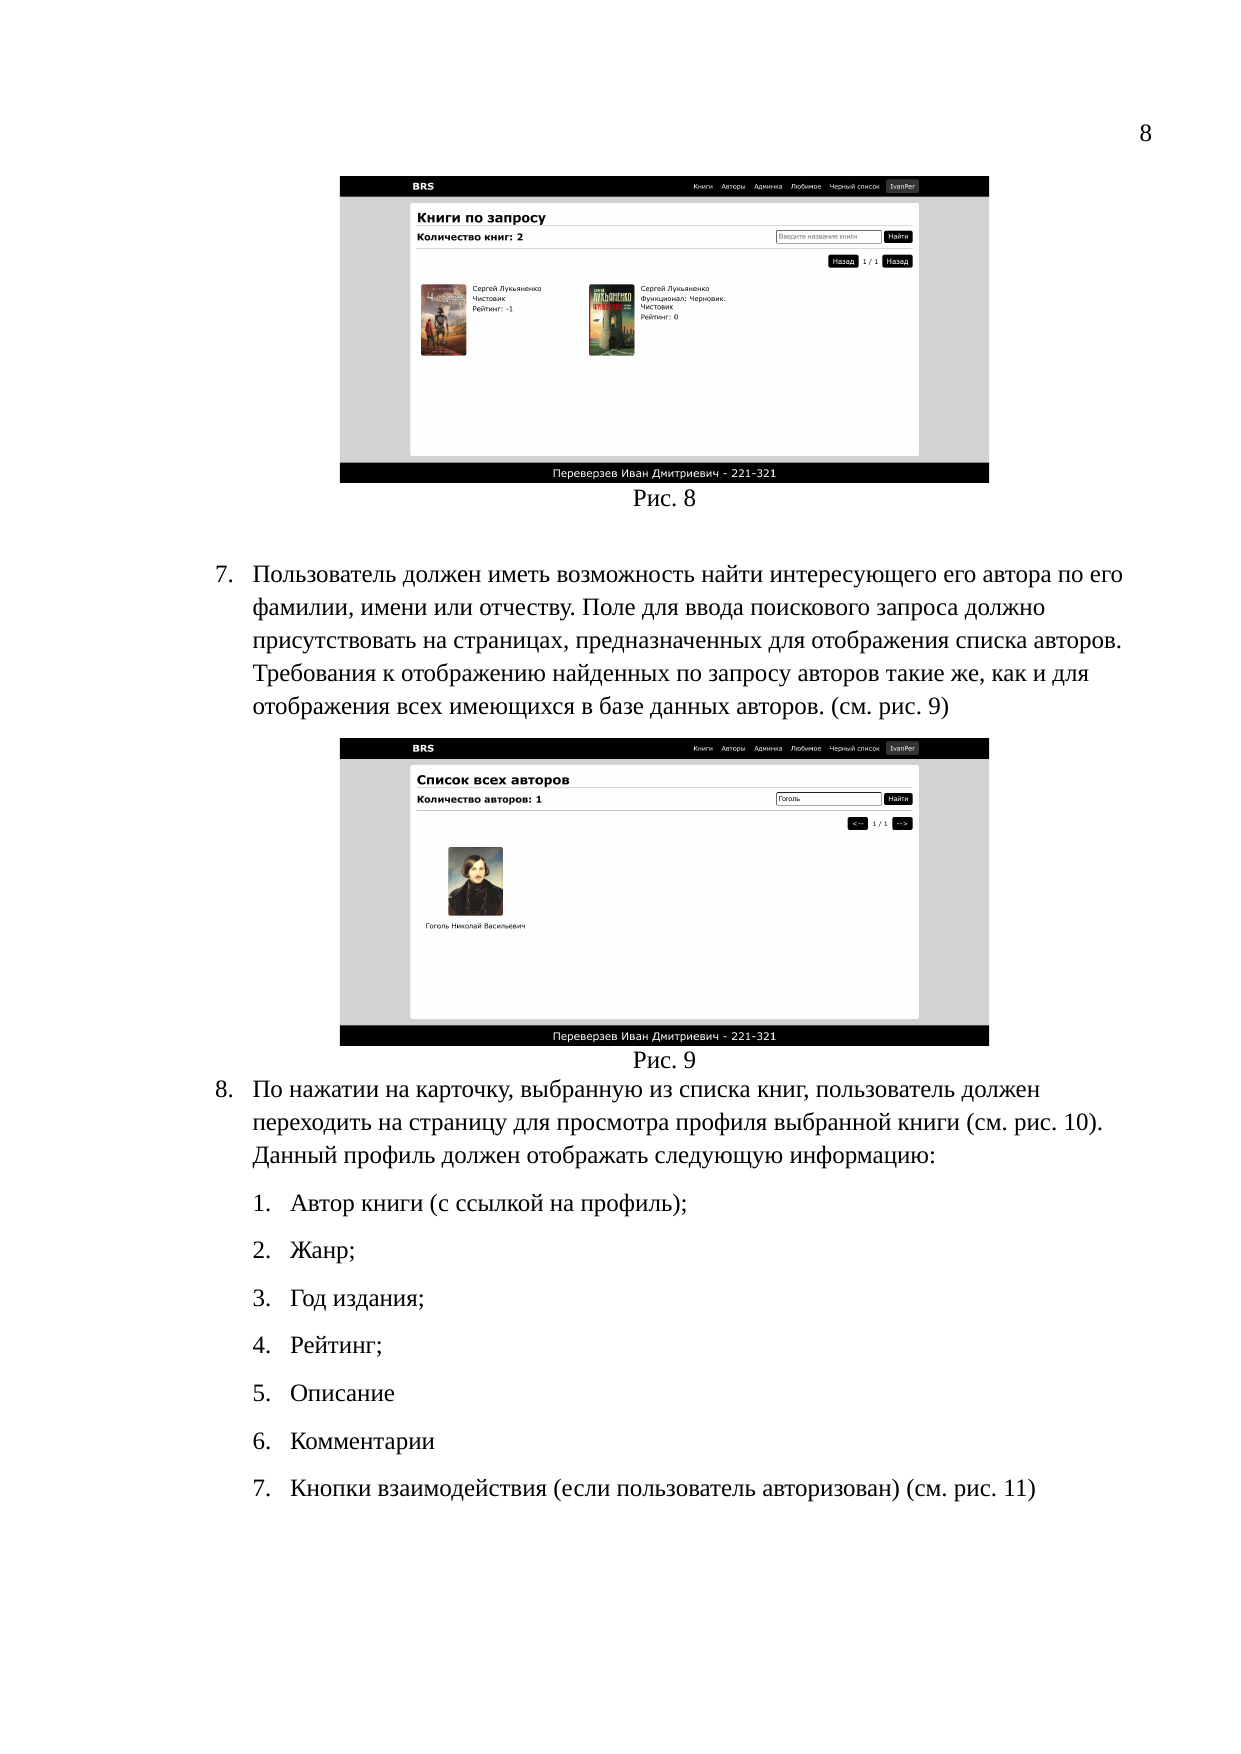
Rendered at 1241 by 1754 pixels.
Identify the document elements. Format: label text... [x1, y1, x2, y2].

table_cell Рис. 8 [177, 483, 1152, 512]
list Автор книги (с ссылкой на профиль); [252, 1188, 1152, 1216]
table_header [990, 176, 1152, 483]
list Жанр; [252, 1235, 1152, 1264]
table_header [177, 176, 339, 483]
picture [339, 176, 990, 483]
list Комментарии [252, 1426, 1152, 1454]
list Описание [252, 1378, 1152, 1407]
list По нажатии на карточку, выбранную из списка книг, пользователь должен переходить на страницу для просмотра профиля выбранной книги (см. рис. 10). Данный профиль должен отображать следующую информацию: [215, 1074, 1152, 1169]
list Год издания; [252, 1283, 1152, 1312]
table_header [990, 739, 1152, 1045]
table_cell Рис. 9 [177, 1045, 1152, 1074]
list Кнопки взаимодействия (если пользователь авторизован) (см. рис. 11) [252, 1473, 1152, 1502]
table_header [177, 739, 339, 1045]
list Рейтинг; [252, 1331, 1152, 1359]
picture [339, 738, 990, 1046]
list Пользователь должен иметь возможность найти интересующего его автора по его фамилии, имени или отчеству. Поле для ввода поискового запроса должно присутствовать на страницах, предназначенных для отображения списка авторов. Требования к отображению найденных по запросу авторов такие же, как и для отображения всех имеющихся в базе данных авторов. (см. рис. 9) [215, 559, 1152, 720]
